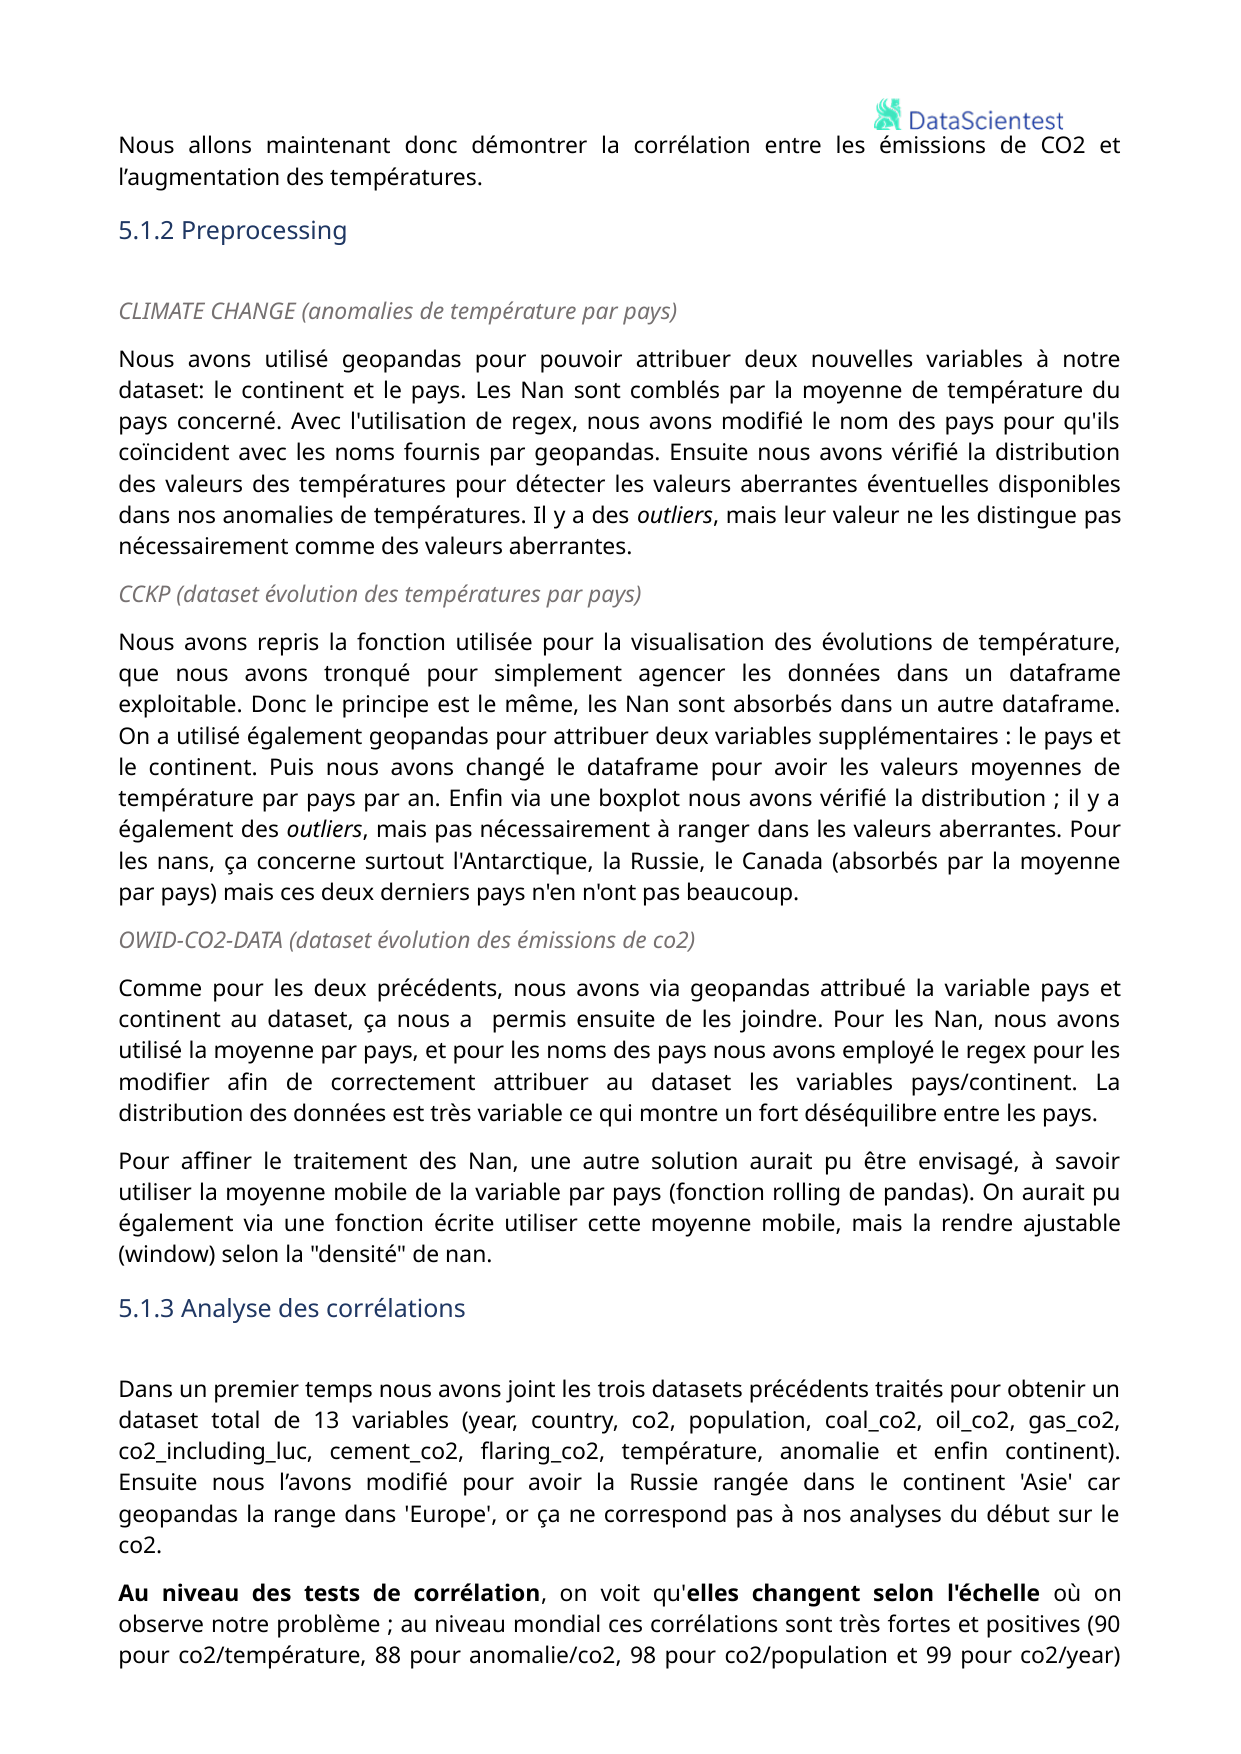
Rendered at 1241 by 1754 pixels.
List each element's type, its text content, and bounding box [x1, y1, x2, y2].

text Nous avons utilisé geopandas pour pouvoir attribuer deux nouvelles variables à notre dataset: le continent et le pays. Les Nan sont comblés par la moyenne de température du pays concerné. Avec l'utilisation de regex, nous avons modifié le nom des pays pour qu'ils coïncident avec les noms fournis par geopandas. Ensuite nous avons vérifié la distribution des valeurs des températures pour détecter les valeurs aberrantes éventuelles disponibles dans nos anomalies de températures. Il y a des outliers, mais leur valeur ne les distingue pas nécessairement comme des valeurs aberrantes. [118, 343, 1122, 561]
text Dans un premier temps nous avons joint les trois datasets précédents traités pour obtenir un dataset total de 13 variables (year, country, co2, population, coal_co2, oil_co2, gas_co2, co2_including_luc, cement_co2, flaring_co2, température, anomalie et enfin continent). Ensuite nous l’avons modifié pour avoir la Russie rangée dans le continent 'Asie' car geopandas la range dans 'Europe', or ça ne correspond pas à nos analyses du début sur le co2. [118, 1372, 1122, 1560]
text CLIMATE CHANGE (anomalies de température par pays) [118, 295, 1122, 326]
text Pour affiner le traitement des Nan, une autre solution aurait pu être envisagé, à savoir utiliser la moyenne mobile de la variable par pays (fonction rolling de pandas). On aurait pu également via une fonction écrite utiliser cette moyenne mobile, mais la rendre ajustable (window) selon la "densité" de nan. [118, 1145, 1122, 1270]
subtitle 5.1.2 Preprocessing [118, 213, 1122, 247]
text Comme pour les deux précédents, nous avons via geopandas attribué la variable pays et continent au dataset, ça nous a permis ensuite de les joindre. Pour les Nan, nous avons utilisé la moyenne par pays, et pour les noms des pays nous avons employé le regex pour les modifier afin de correctement attribuer au dataset les variables pays/continent. La distribution des données est très variable ce qui montre un fort déséquilibre entre les pays. [118, 972, 1122, 1128]
text Au niveau des tests de corrélation, on voit qu'elles changent selon l'échelle où on observe notre problème ; au niveau mondial ces corrélations sont très fortes et positives (90 pour co2/température, 88 pour anomalie/co2, 98 pour co2/population et 99 pour co2/year) [118, 1577, 1122, 1670]
subtitle 5.1.3 Analyse des corrélations [118, 1291, 1122, 1324]
text OWID-CO2-DATA (dataset évolution des émissions de co2) [118, 924, 1122, 955]
text Nous avons repris la fonction utilisée pour la visualisation des évolutions de température, que nous avons tronqué pour simplement agencer les données dans un dataframe exploitable. Donc le principe est le même, les Nan sont absorbés dans un autre dataframe. On a utilisé également geopandas pour attribuer deux variables supplémentaires : le pays et le continent. Puis nous avons changé le dataframe pour avoir les valeurs moyennes de température par pays par an. Enfin via une boxplot nous avons vérifié la distribution ; il y a également des outliers, mais pas nécessairement à ranger dans les valeurs aberrantes. Pour les nans, ça concerne surtout l'Antarctique, la Russie, le Canada (absorbés par la moyenne par pays) mais ces deux derniers pays n'en n'ont pas beaucoup. [118, 626, 1122, 907]
text Nous allons maintenant donc démontrer la corrélation entre les émissions de CO2 et l’augmentation des températures. [118, 129, 1122, 192]
text CCKP (dataset évolution des températures par pays) [118, 578, 1122, 609]
